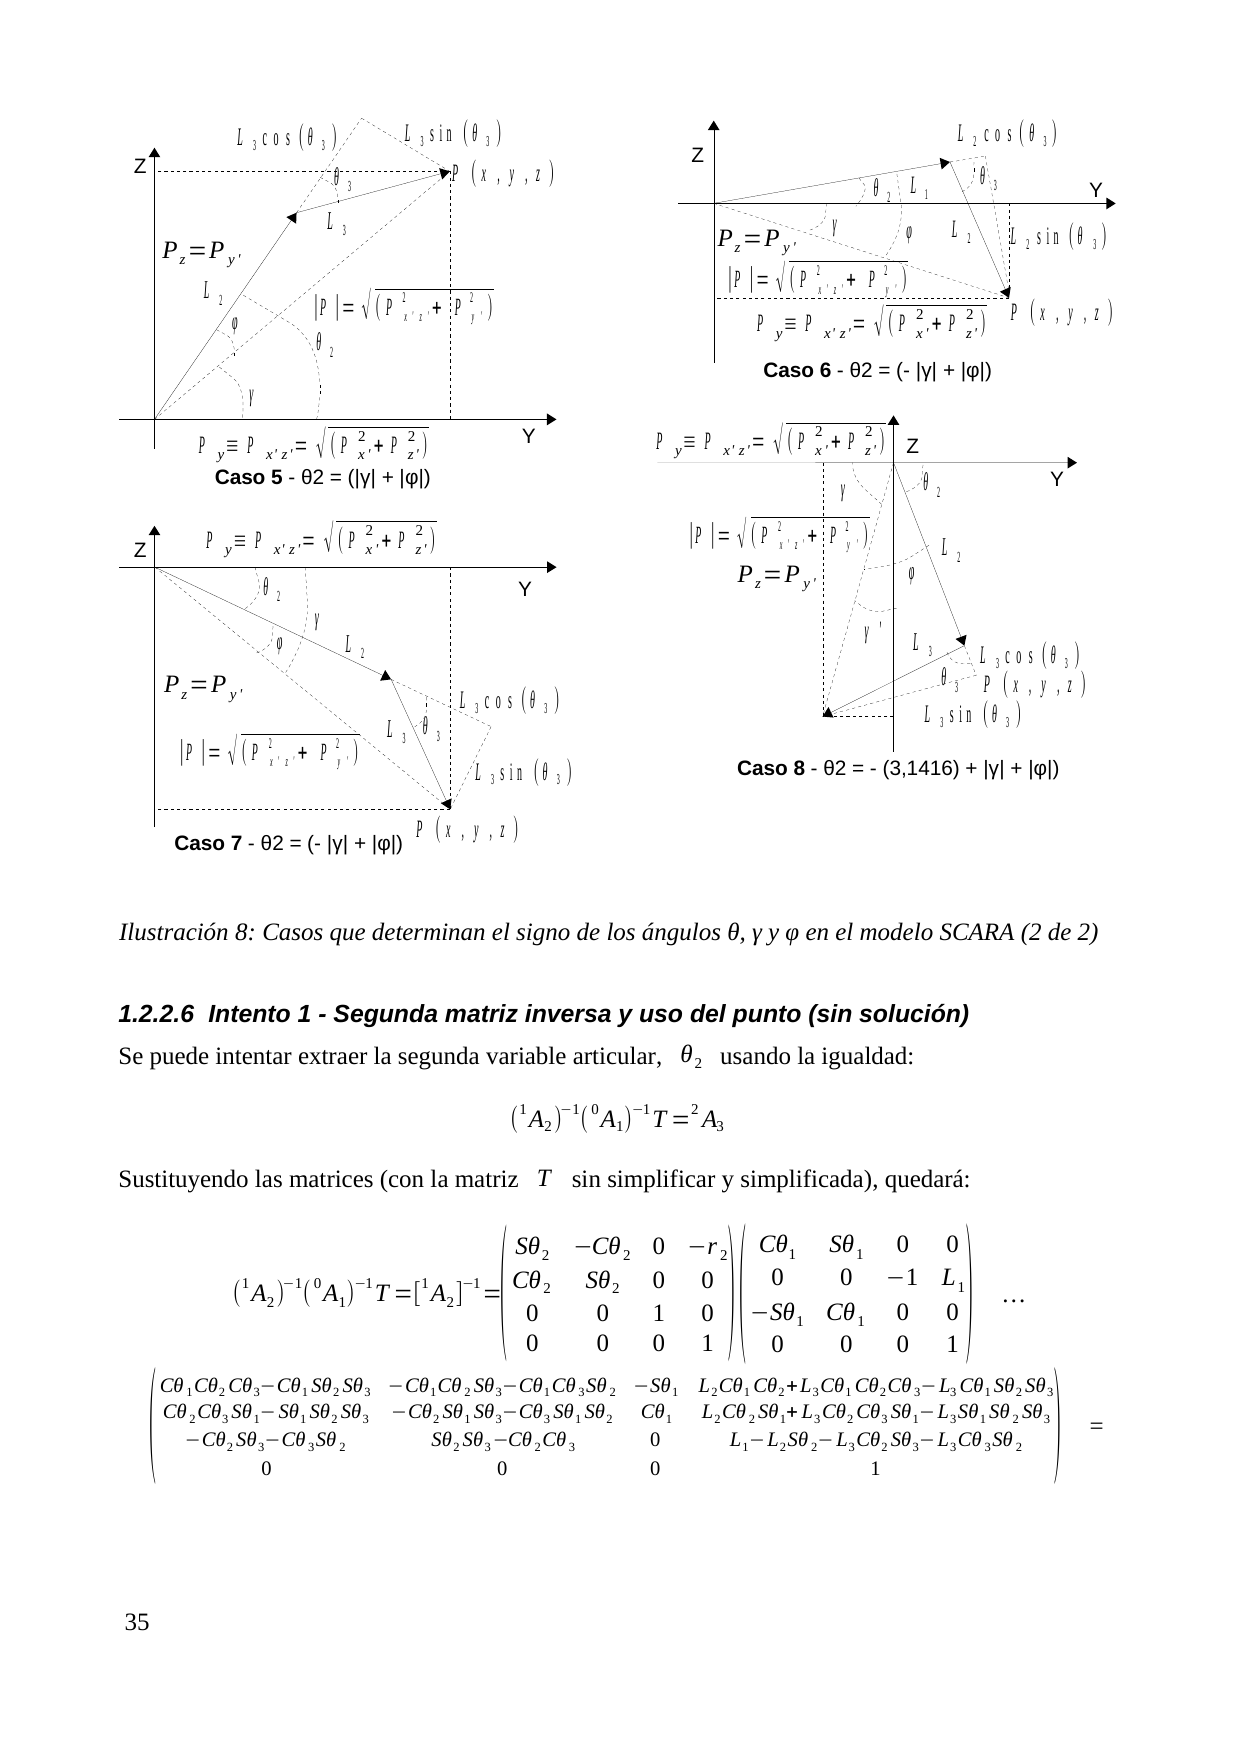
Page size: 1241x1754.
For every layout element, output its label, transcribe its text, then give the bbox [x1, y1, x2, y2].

text Sustituyendo las matrices (con la matrizsin simplificar y simplificada), quedará: [118, 1164, 1122, 1193]
text Se puede intentar extraer la segunda variable articular,usando la igualdad: [118, 1040, 1122, 1072]
subtitle Intento 1 - Segunda matriz inversa y uso del punto (sin solución) [118, 999, 1122, 1028]
text Ilustración 8: Casos que determinan el signo de los ángulos θ, γ y φ en el modelo SCARA (2 de 2) [119, 917, 1121, 945]
text = [118, 1366, 1122, 1485]
text … [118, 1222, 1122, 1366]
